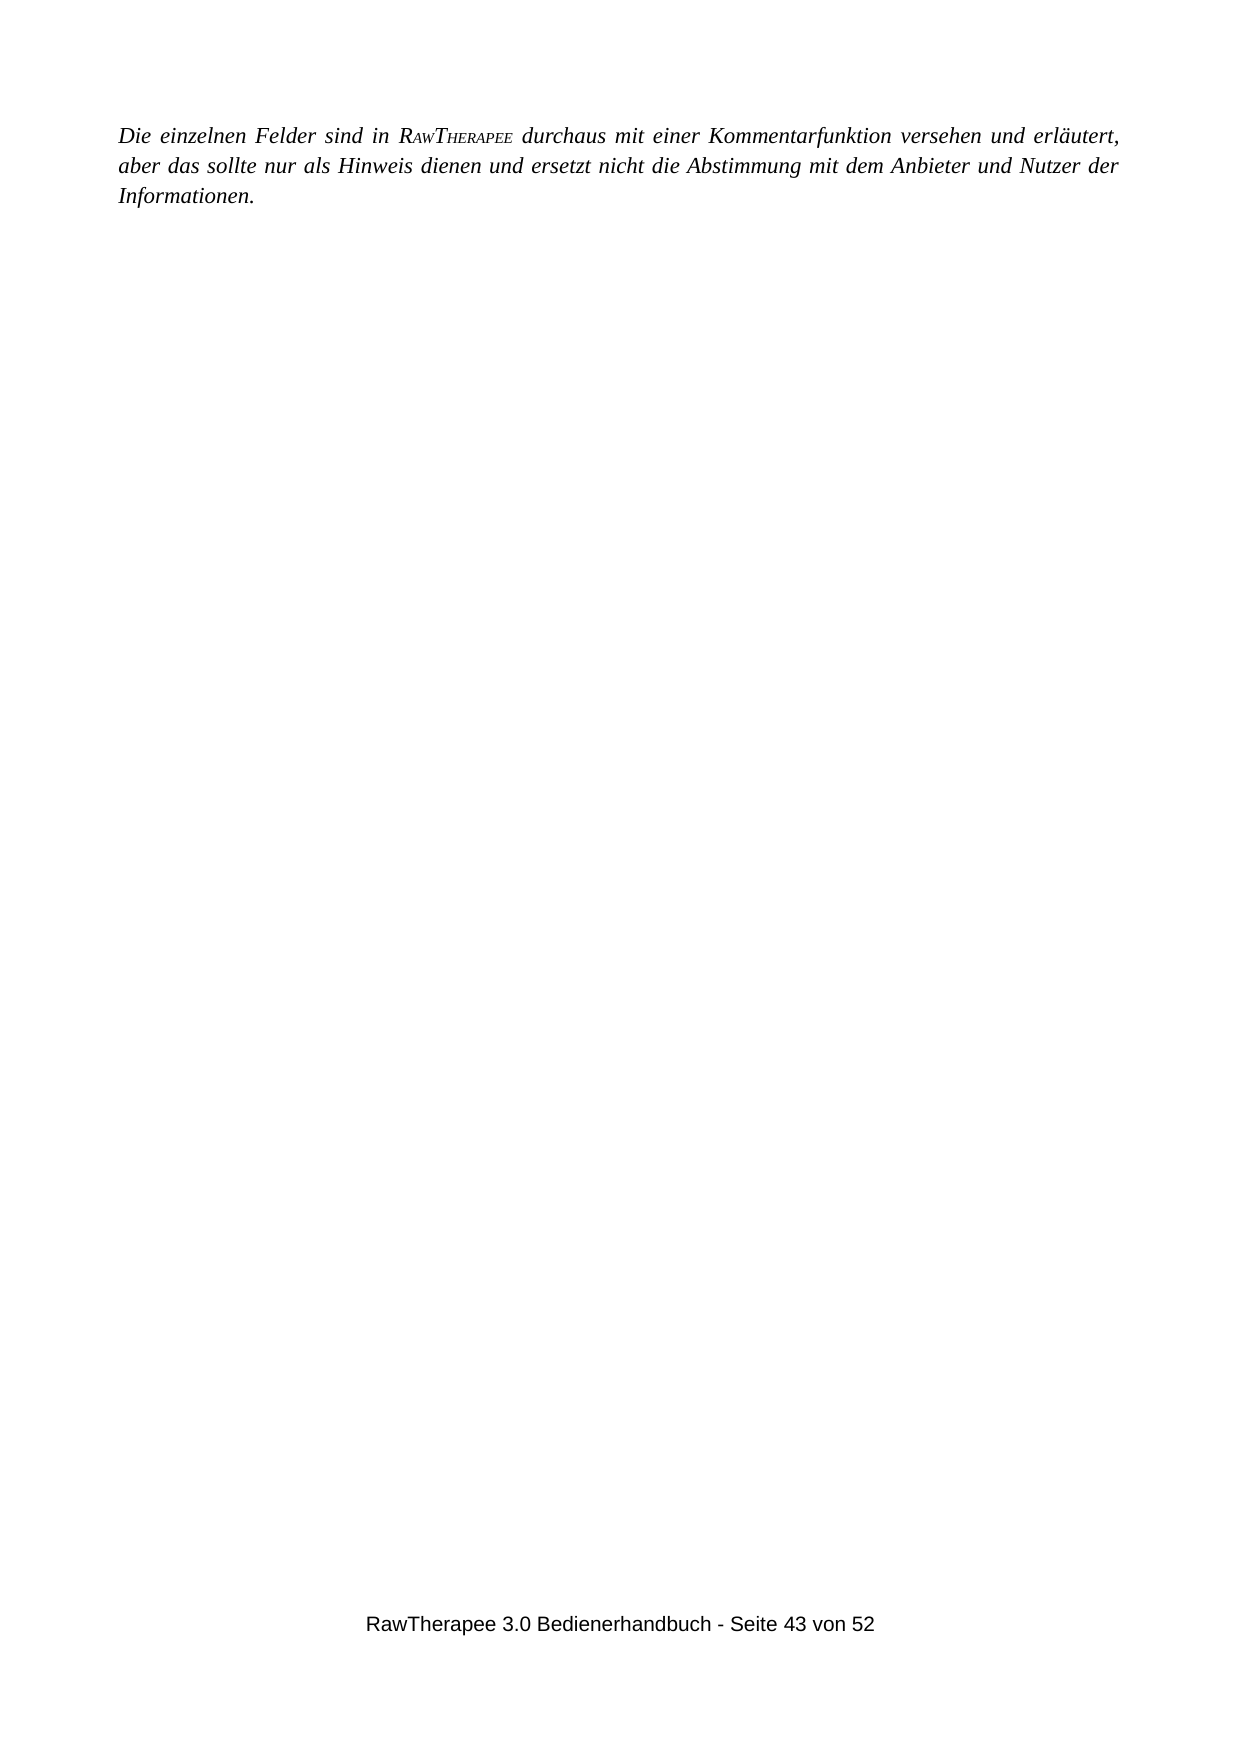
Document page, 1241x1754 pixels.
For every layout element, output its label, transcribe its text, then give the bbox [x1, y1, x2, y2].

text Die einzelnen Felder sind in RawTherapee durchaus mit einer Kommentarfunktion versehen und erläutert, aber das sollte nur als Hinweis dienen und ersetzt nicht die Abstimmung mit dem Anbieter und Nutzer der Informationen. [118, 118, 1122, 208]
